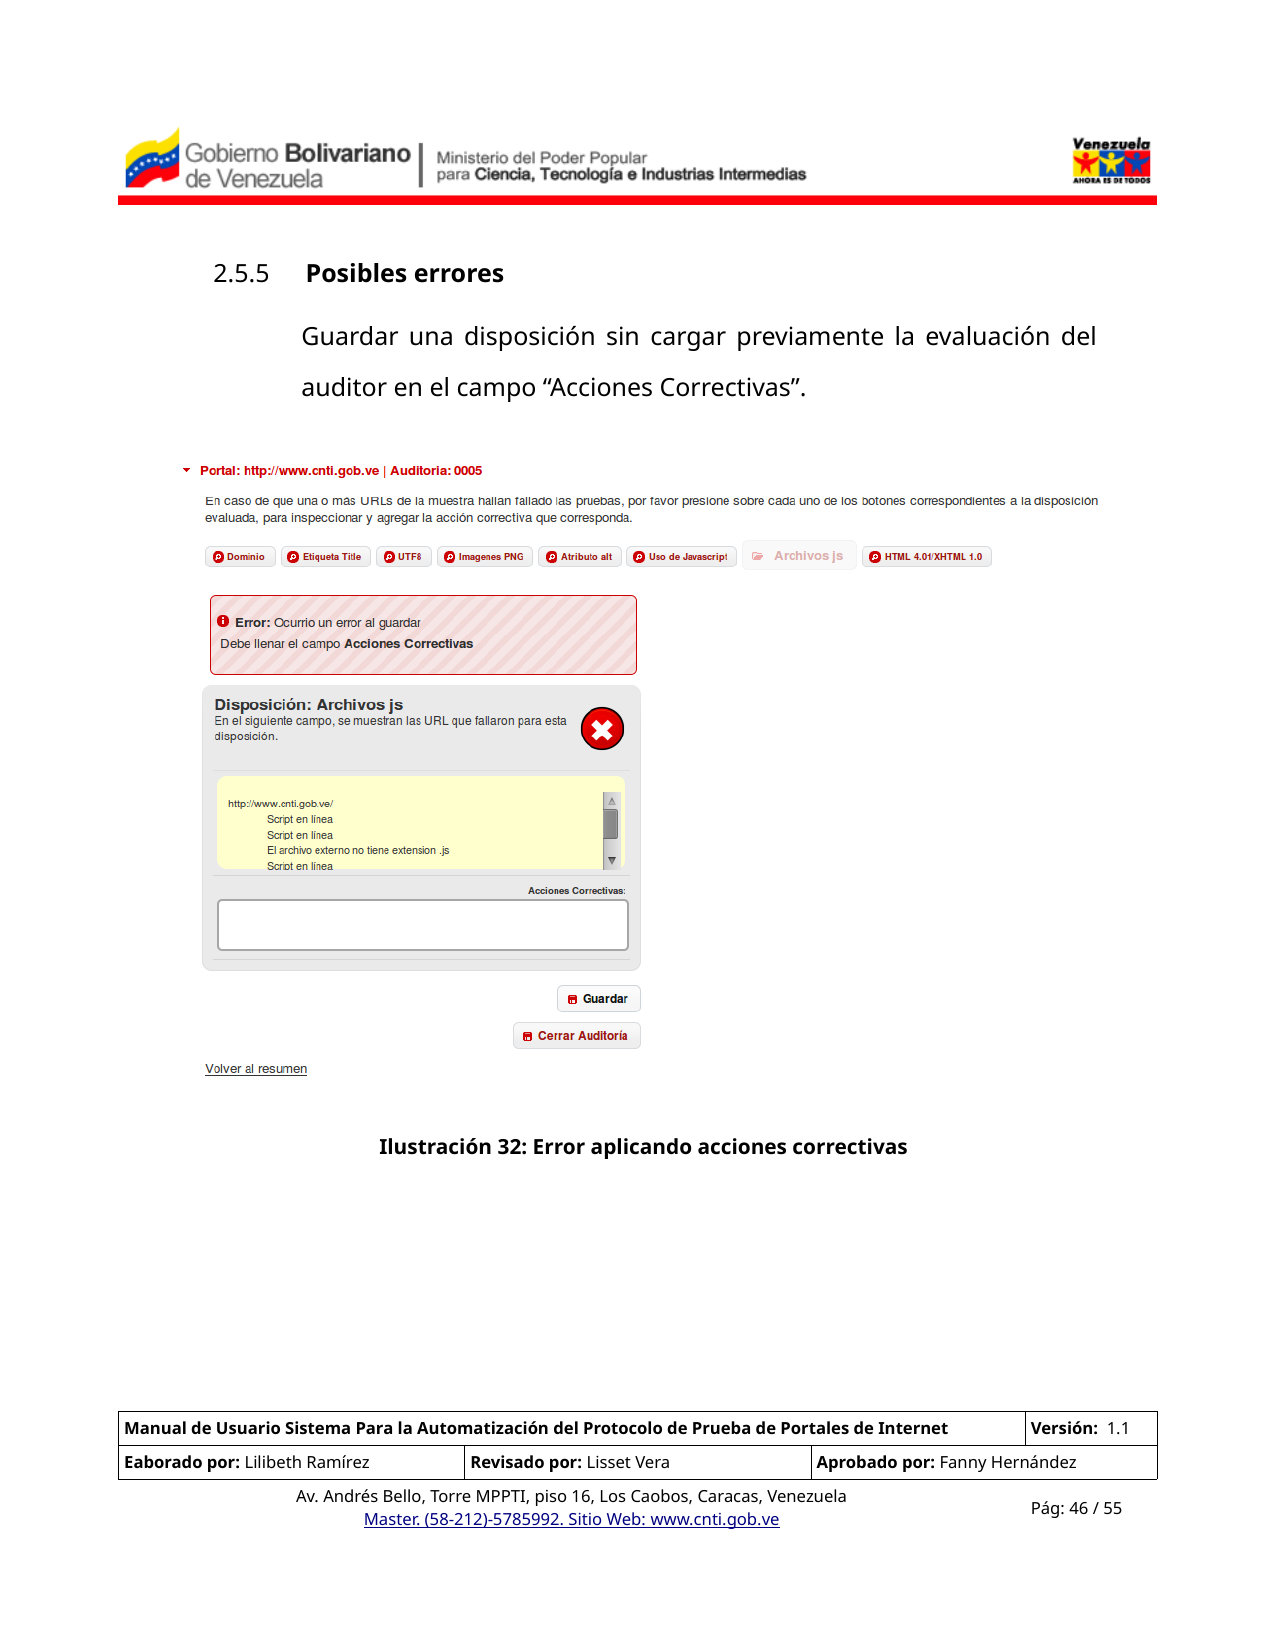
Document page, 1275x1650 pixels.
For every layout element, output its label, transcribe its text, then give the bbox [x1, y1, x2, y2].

picture [181, 463, 1102, 1079]
subtitle Posibles errores [118, 255, 1157, 289]
picture [118, 119, 1157, 205]
text Guardar una disposición sin cargar previamente la evaluación del auditor en el campo “Acciones Correctivas”. [301, 318, 1098, 403]
text Ilustración 32: Error aplicando acciones correctivas [173, 1132, 1113, 1161]
